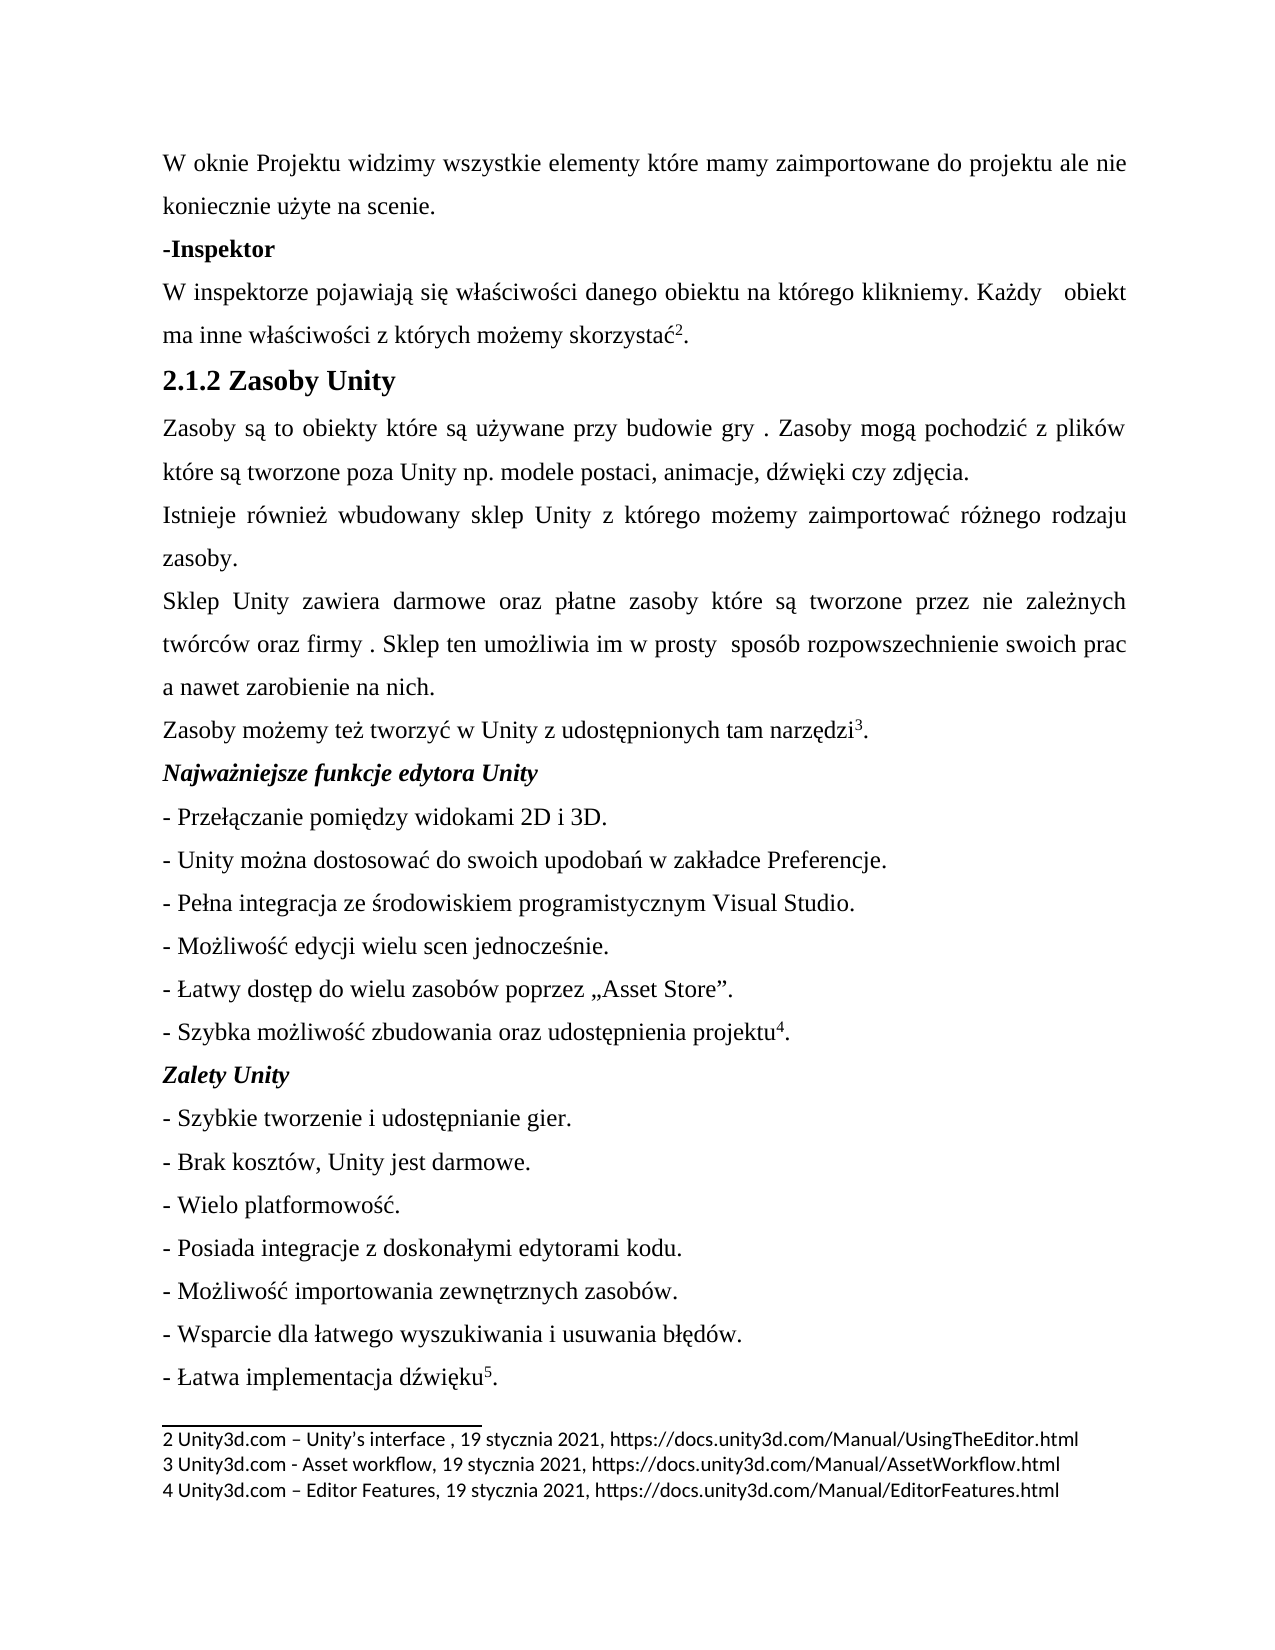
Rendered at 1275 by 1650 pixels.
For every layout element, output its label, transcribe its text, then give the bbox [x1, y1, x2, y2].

text - Wsparcie dla łatwego wyszukiwania i usuwania błędów. [162, 1319, 1127, 1348]
text - Pełna integracja ze środowiskiem programistycznym Visual Studio. [162, 888, 1127, 917]
text - Posiada integracje z doskonałymi edytorami kodu. [162, 1233, 1127, 1262]
text - Unity można dostosować do swoich upodobań w zakładce Preferencje. [162, 845, 1127, 873]
text Zasoby możemy też tworzyć w Unity z udostępnionych tam narzędzi. [162, 715, 1127, 744]
text W oknie Projektu widzimy wszystkie elementy które mamy zaimportowane do projektu ale nie koniecznie użyte na scenie. [162, 148, 1127, 219]
text W inspektorze pojawiają się właściwości danego obiektu na którego klikniemy. Każdy obiekt ma inne właściwości z których możemy skorzystać. [162, 277, 1127, 349]
text - Łatwa implementacja dźwięku. [162, 1362, 1127, 1391]
text Zalety Unity [162, 1060, 1127, 1089]
text - Wielo platformowość. [162, 1190, 1127, 1218]
text Sklep Unity zawiera darmowe oraz płatne zasoby które są tworzone przez nie zależnych twórców oraz firmy . Sklep ten umożliwia im w prosty sposób rozpowszechnienie swoich prac a nawet zarobienie na nich. [162, 586, 1127, 701]
text Unity3d.com – Unity’s interface , 19 stycznia 2021, https://docs.unity3d.com/Manual/UsingTheEditor.html [162, 1426, 1127, 1452]
text Unity3d.com – Editor Features, 19 stycznia 2021, https://docs.unity3d.com/Manual/EditorFeatures.html [162, 1477, 1127, 1502]
text Unity3d.com - Asset workflow, 19 stycznia 2021, https://docs.unity3d.com/Manual/AssetWorkflow.html [162, 1452, 1127, 1477]
text - Brak kosztów, Unity jest darmowe. [162, 1147, 1127, 1175]
text - Łatwy dostęp do wielu zasobów poprzez „Asset Store”. [162, 974, 1127, 1003]
text 2.1.2 Zasoby Unity [162, 363, 1127, 397]
text - Szybka możliwość zbudowania oraz udostępnienia projektu. [162, 1017, 1127, 1046]
text -Inspektor [162, 234, 1127, 263]
text Istnieje również wbudowany sklep Unity z którego możemy zaimportować różnego rodzaju zasoby. [162, 500, 1127, 572]
text Zasoby są to obiekty które są używane przy budowie gry . Zasoby mogą pochodzić z plików które są tworzone poza Unity np. modele postaci, animacje, dźwięki czy zdjęcia. [162, 413, 1127, 485]
text - Przełączanie pomiędzy widokami 2D i 3D. [162, 802, 1127, 830]
text Najważniejsze funkcje edytora Unity [162, 758, 1127, 787]
text - Szybkie tworzenie i udostępnianie gier. [162, 1103, 1127, 1132]
text - Możliwość edycji wielu scen jednocześnie. [162, 931, 1127, 960]
text - Możliwość importowania zewnętrznych zasobów. [162, 1276, 1127, 1305]
